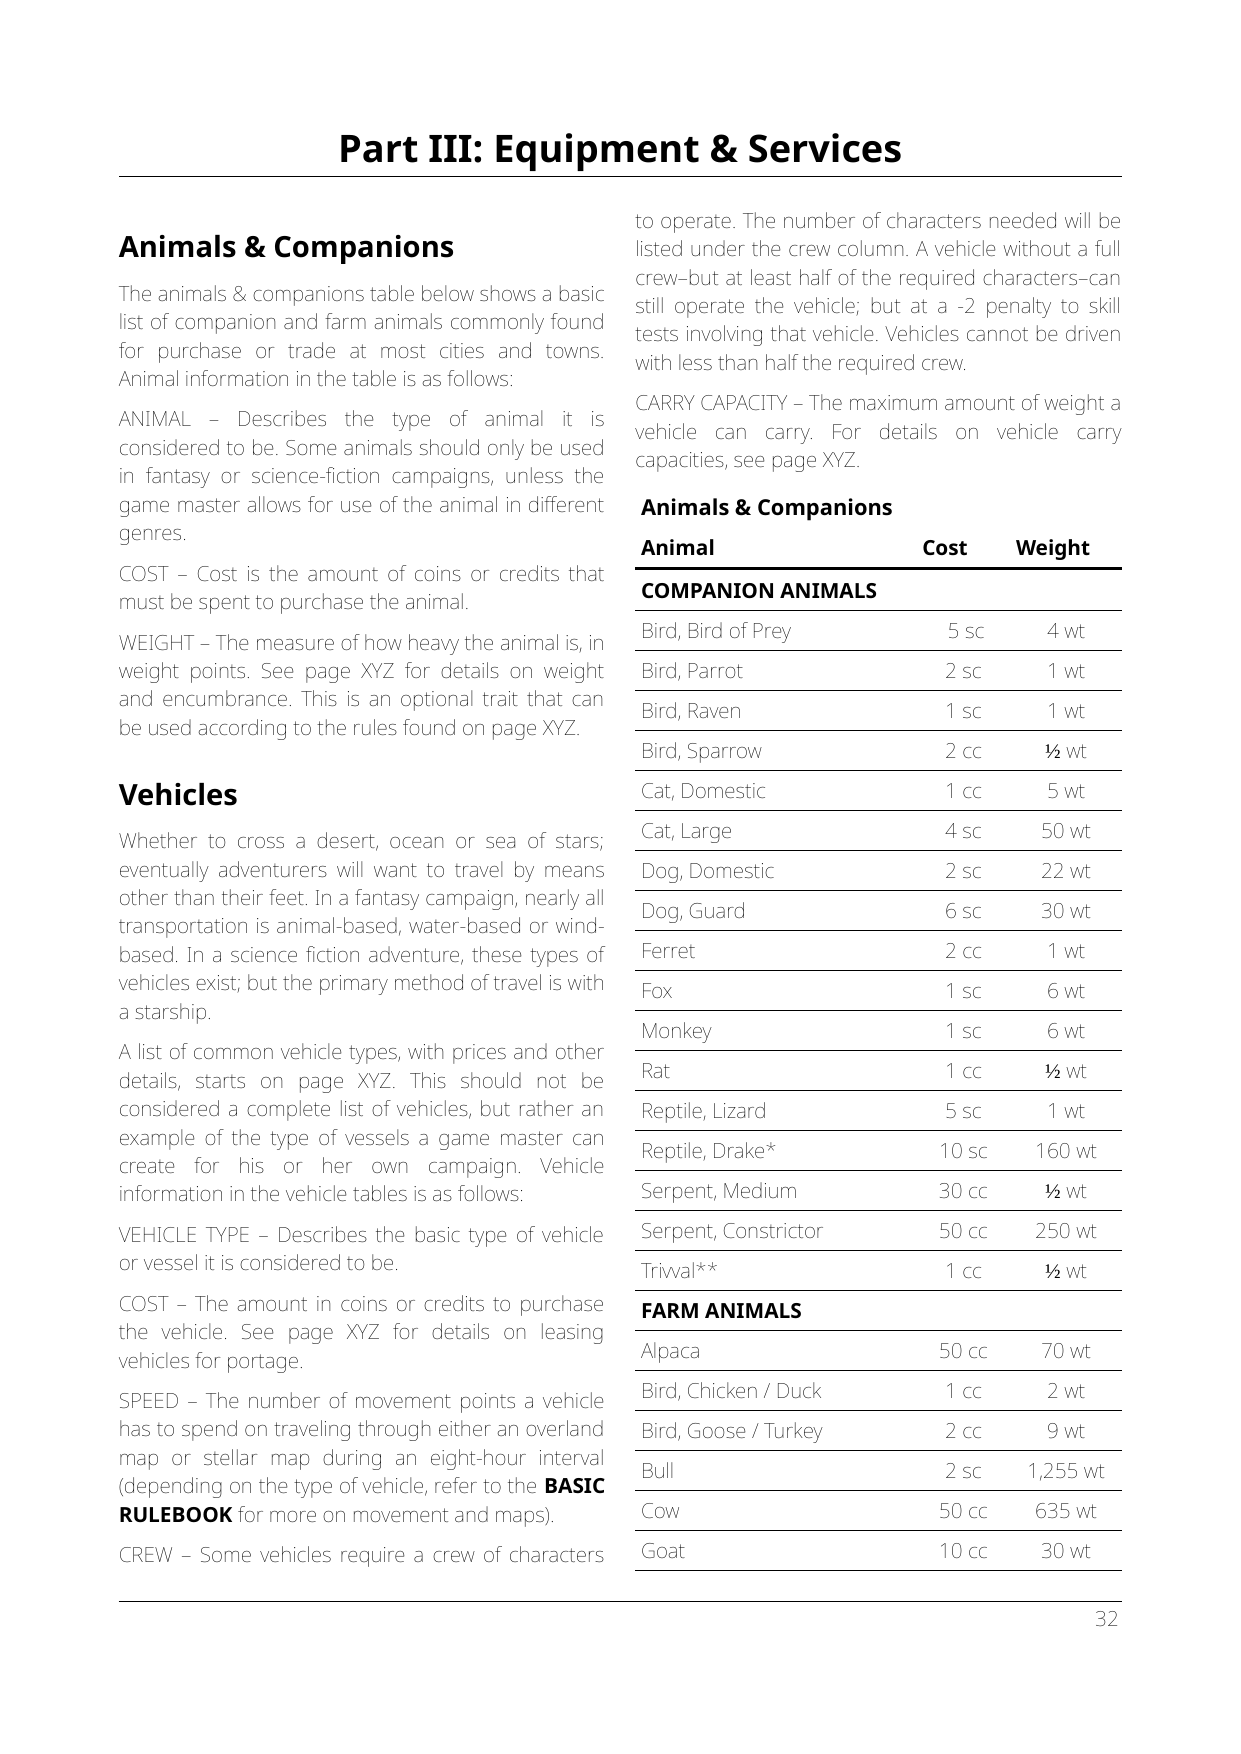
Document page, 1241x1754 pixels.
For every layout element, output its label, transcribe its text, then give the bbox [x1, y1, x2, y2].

table_cell Fox [635, 971, 916, 1010]
table_cell 10 cc [916, 1531, 1010, 1570]
table_cell Monkey [635, 1011, 916, 1050]
table_cell 1 cc [916, 771, 1010, 810]
table_cell 1 wt [1010, 691, 1122, 730]
text COST – The amount in coins or credits to purchase the vehicle. See page XYZ for details on leasing vehicles for portage. [118, 1289, 605, 1374]
table_cell 50 wt [1010, 811, 1122, 850]
table_cell Cat, Domestic [635, 771, 916, 810]
text A list of common vehicle types, with prices and other details, starts on page XYZ. This should not be considered a complete list of vehicles, but rather an example of the type of vessels a game master can create for his or her own campaign. Vehicle information in the vehicle tables is as follows: [118, 1037, 605, 1208]
table_cell 30 cc [916, 1171, 1010, 1210]
table_cell Dog, Guard [635, 891, 916, 930]
table_cell 160 wt [1010, 1131, 1122, 1170]
table_cell 6 wt [1010, 971, 1122, 1010]
table_cell 30 wt [1010, 891, 1122, 930]
text SPEED – The number of movement points a vehicle has to spend on traveling through either an overland map or stellar map during an eight-hour interval (depending on the type of vehicle, refer to the BASIC RULEBOOK for more on movement and maps). [118, 1386, 605, 1528]
table_cell COMPANION ANIMALS [635, 570, 1122, 610]
table_cell Bird, Raven [635, 691, 916, 730]
table_cell ½ wt [1010, 1251, 1122, 1290]
table_cell FARM ANIMALS [635, 1291, 1122, 1330]
table_cell 22 wt [1010, 851, 1122, 890]
table_cell 50 cc [916, 1331, 1010, 1370]
table_cell 4 sc [916, 811, 1010, 850]
table_cell 1 cc [916, 1371, 1010, 1410]
table_cell 1 wt [1010, 931, 1122, 970]
table_cell Trivval** [635, 1251, 916, 1290]
table_cell Reptile, Drake* [635, 1131, 916, 1170]
text WEIGHT – The measure of how heavy the animal is, in weight points. See page XYZ for details on weight and encumbrance. This is an optional trait that can be used according to the rules found on page XYZ. [118, 628, 605, 741]
table_cell 1 cc [916, 1251, 1010, 1290]
table_cell 30 wt [1010, 1531, 1122, 1570]
table_cell 1 sc [916, 971, 1010, 1010]
table_cell 1 wt [1010, 1091, 1122, 1130]
table_header Animals & Companions [635, 486, 1122, 527]
table_cell Serpent, Medium [635, 1171, 916, 1210]
table_cell Bird, Sparrow [635, 731, 916, 770]
text Whether to cross a desert, ocean or sea of stars; eventually adventurers will want to travel by means other than their feet. In a fantasy campaign, nearly all transportation is animal-based, water-based or wind-based. In a science fiction adventure, these types of vehicles exist; but the primary method of travel is with a starship. [118, 826, 605, 1025]
table_cell Bird, Bird of Prey [635, 611, 916, 650]
table_cell Cost [916, 527, 1010, 567]
table_cell 2 cc [916, 731, 1010, 770]
table_cell 1,255 wt [1010, 1451, 1122, 1490]
table_cell 2 cc [916, 931, 1010, 970]
table_cell Ferret [635, 931, 916, 970]
table_cell 2 sc [916, 1451, 1010, 1490]
table_cell 2 cc [916, 1411, 1010, 1450]
table_cell Bird, Chicken / Duck [635, 1371, 916, 1410]
table_cell 2 sc [916, 651, 1010, 690]
table_cell 2 sc [916, 851, 1010, 890]
text to operate. The number of characters needed will be listed under the crew column. A vehicle without a full crew–but at least half of the required characters–can still operate the vehicle; but at a -2 penalty to skill tests involving that vehicle. Vehicles cannot be driven with less than half the required crew. [635, 206, 1122, 376]
text The animals & companions table below shows a basic list of companion and farm animals commonly found for purchase or trade at most cities and towns. Animal information in the table is as follows: [118, 279, 605, 393]
table_cell 1 cc [916, 1051, 1010, 1090]
table_cell Bird, Goose / Turkey [635, 1411, 916, 1450]
table_cell 6 wt [1010, 1011, 1122, 1050]
table_cell 6 sc [916, 891, 1010, 930]
subtitle Animals & Companions [118, 227, 605, 266]
text ANIMAL – Describes the type of animal it is considered to be. Some animals should only be used in fantasy or science-fiction campaigns, unless the game master allows for use of the animal in different genres. [118, 404, 605, 547]
table_cell Animal [635, 527, 916, 567]
text VEHICLE TYPE – Describes the basic type of vehicle or vessel it is considered to be. [118, 1220, 605, 1277]
table_cell Serpent, Constrictor [635, 1211, 916, 1250]
table_cell Reptile, Lizard [635, 1091, 916, 1130]
table_cell Bull [635, 1451, 916, 1490]
table_cell Bird, Parrot [635, 651, 916, 690]
subtitle Vehicles [118, 774, 605, 814]
table_cell 5 sc [916, 1091, 1010, 1130]
table_cell 1 sc [916, 1011, 1010, 1050]
table_cell ½ wt [1010, 1051, 1122, 1090]
table_cell Cow [635, 1491, 916, 1530]
table_cell 1 wt [1010, 651, 1122, 690]
table_cell 9 wt [1010, 1411, 1122, 1450]
table_cell 10 sc [916, 1131, 1010, 1170]
text CREW – Some vehicles require a crew of characters [118, 1540, 605, 1569]
table_cell Alpaca [635, 1331, 916, 1370]
table_cell Rat [635, 1051, 916, 1090]
table_cell 70 wt [1010, 1331, 1122, 1370]
table_cell 1 sc [916, 691, 1010, 730]
table_cell Dog, Domestic [635, 851, 916, 890]
text COST – Cost is the amount of coins or credits that must be spent to purchase the animal. [118, 559, 605, 616]
table_cell 5 wt [1010, 771, 1122, 810]
table_cell Goat [635, 1531, 916, 1570]
table_cell Weight [1010, 527, 1122, 567]
table_cell 2 wt [1010, 1371, 1122, 1410]
table_cell Cat, Large [635, 811, 916, 850]
table_cell ½ wt [1010, 1171, 1122, 1210]
table_cell 635 wt [1010, 1491, 1122, 1530]
table_cell 50 cc [916, 1491, 1010, 1530]
table_cell 250 wt [1010, 1211, 1122, 1250]
table_cell 50 cc [916, 1211, 1010, 1250]
table_cell 5 sc [916, 611, 1010, 650]
table_cell 4 wt [1010, 611, 1122, 650]
text CARRY CAPACITY – The maximum amount of weight a vehicle can carry. For details on vehicle carry capacities, see page XYZ. [635, 388, 1122, 474]
table_cell ½ wt [1010, 731, 1122, 770]
